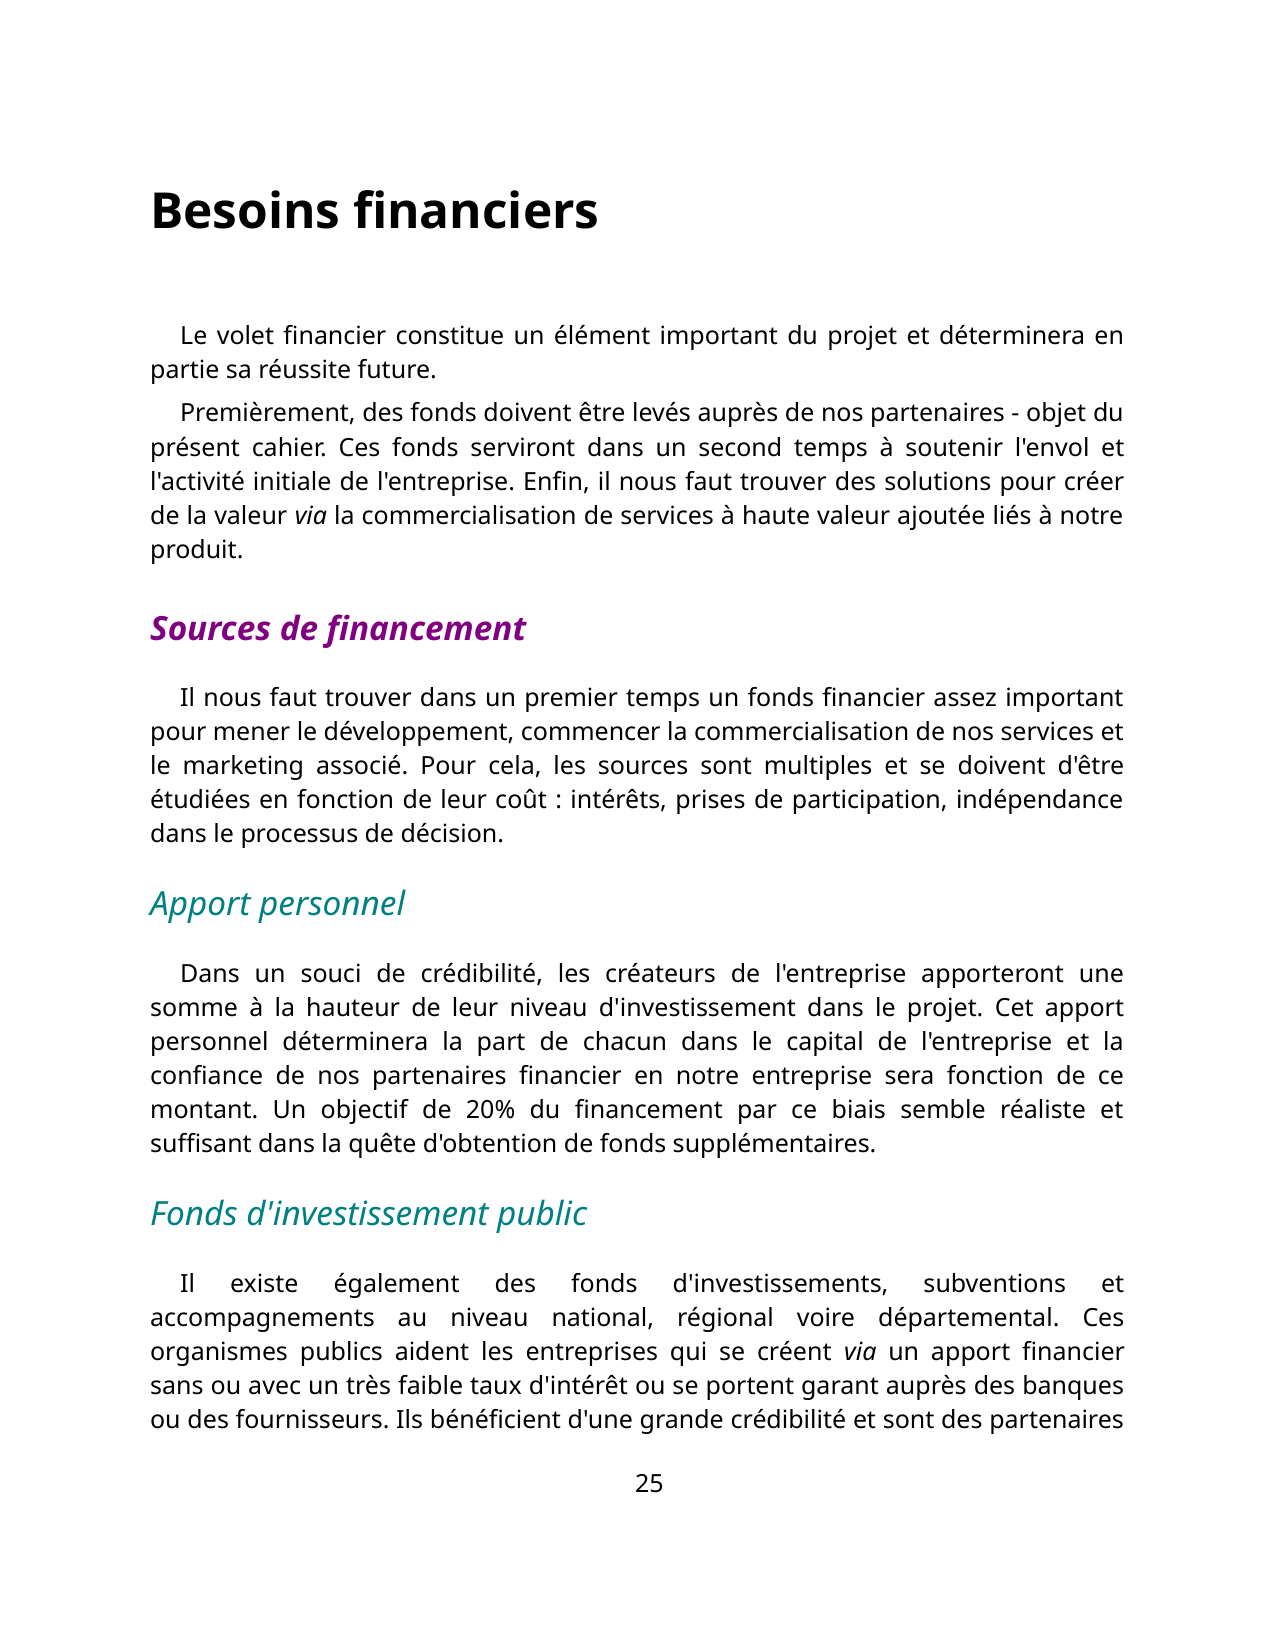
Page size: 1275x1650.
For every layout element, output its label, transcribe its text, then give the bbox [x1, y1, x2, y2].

text Premièrement, des fonds doivent être levés auprès de nos partenaires - objet du présent cahier. Ces fonds serviront dans un second temps à soutenir l'envol et l'activité initiale de l'entreprise. Enfin, il nous faut trouver des solutions pour créer de la valeur via la commercialisation de services à haute valeur ajoutée liés à notre produit. [150, 395, 1125, 565]
subtitle Sources de financement [150, 604, 1125, 650]
subtitle Fonds d'investissement public [150, 1190, 1125, 1235]
text Il existe également des fonds d'investissements, subventions et accompagnements au niveau national, régional voire départemental. Ces organismes publics aident les entreprises qui se créent via un apport financier sans ou avec un très faible taux d'intérêt ou se portent garant auprès des banques ou des fournisseurs. Ils bénéficient d'une grande crédibilité et sont des partenaires [150, 1265, 1125, 1436]
text Il nous faut trouver dans un premier temps un fonds financier assez important pour mener le développement, commencer la commercialisation de nos services et le marketing associé. Pour cela, les sources sont multiples et se doivent d'être étudiées en fonction de leur coût : intérêts, prises de participation, indépendance dans le processus de décision. [150, 680, 1125, 850]
text Dans un souci de crédibilité, les créateurs de l'entreprise apporteront une somme à la hauteur de leur niveau d'investissement dans le projet. Cet apport personnel déterminera la part de chacun dans le capital de l'entreprise et la confiance de nos partenaires financier en notre entreprise sera fonction de ce montant. Un objectif de 20% du financement par ce biais semble réaliste et suffisant dans la quête d'obtention de fonds supplémentaires. [150, 956, 1125, 1160]
subtitle Apport personnel [150, 880, 1125, 926]
text Le volet financier constitue un élément important du projet et déterminera en partie sa réussite future. [150, 318, 1125, 386]
subtitle Besoins financiers [150, 176, 1125, 243]
